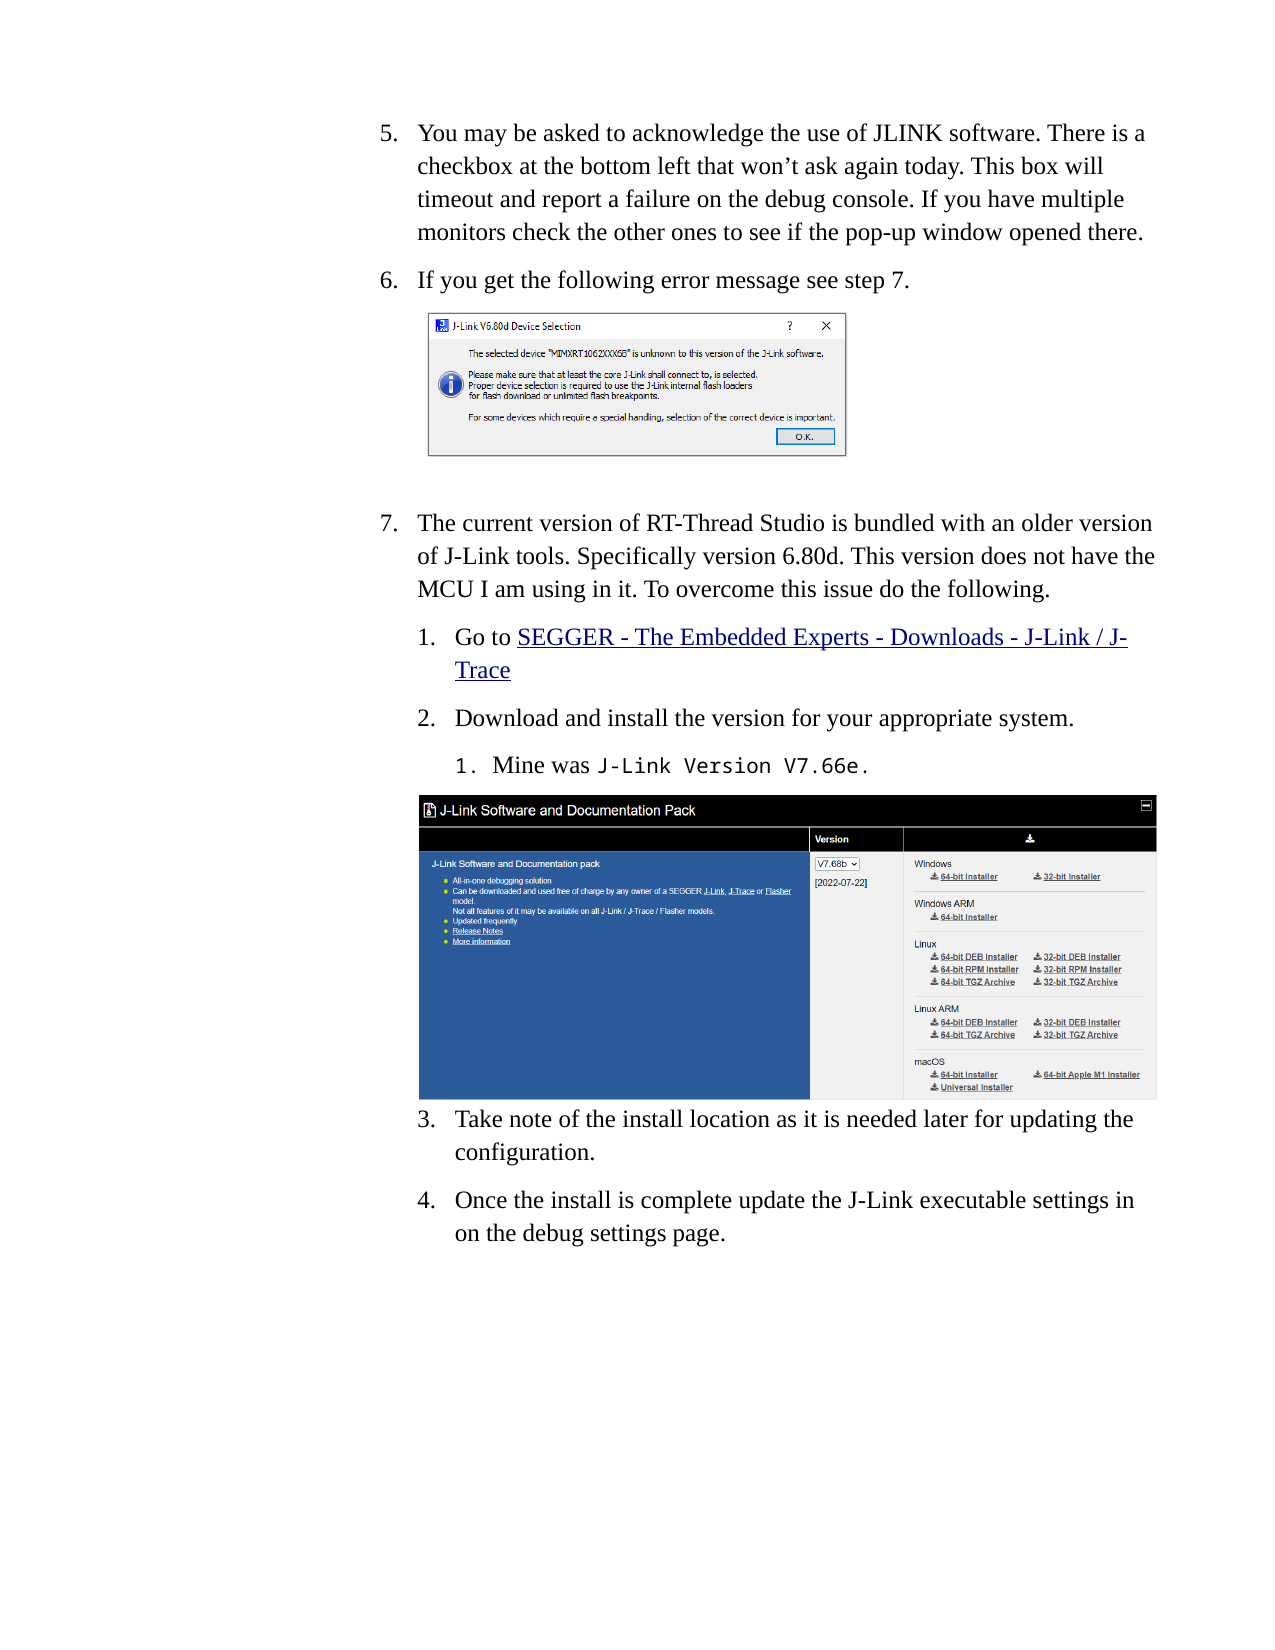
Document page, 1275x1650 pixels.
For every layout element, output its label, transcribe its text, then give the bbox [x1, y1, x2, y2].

list Download and install the version for your appropriate system. [417, 703, 1157, 731]
list Mine was J-Link Version V7.66e. [454, 750, 1157, 780]
list Once the install is complete update the J-Link executable settings in on the debug settings page. [417, 1185, 1157, 1247]
list Go to SEGGER - The Embedded Experts - Downloads - J-Link / J-Trace [417, 622, 1157, 684]
list Take note of the install location as it is needed later for updating the configuration. [417, 1100, 1157, 1166]
picture [427, 312, 848, 457]
list The current version of RT-Thread Studio is bundled with an older version of J-Link tools. Specifically version 6.80d. This version does not have the MCU I am using in it. To overcome this issue do the following. [379, 508, 1157, 603]
picture [417, 793, 1158, 1100]
list If you get the following error message see step 7. [379, 265, 1157, 293]
list You may be asked to acknowledge the use of JLINK software. There is a checkbox at the bottom left that won’t ask again today. This box will timeout and report a failure on the debug console. If you have multiple monitors check the other ones to see if the pop-up window opened there. [379, 118, 1157, 246]
